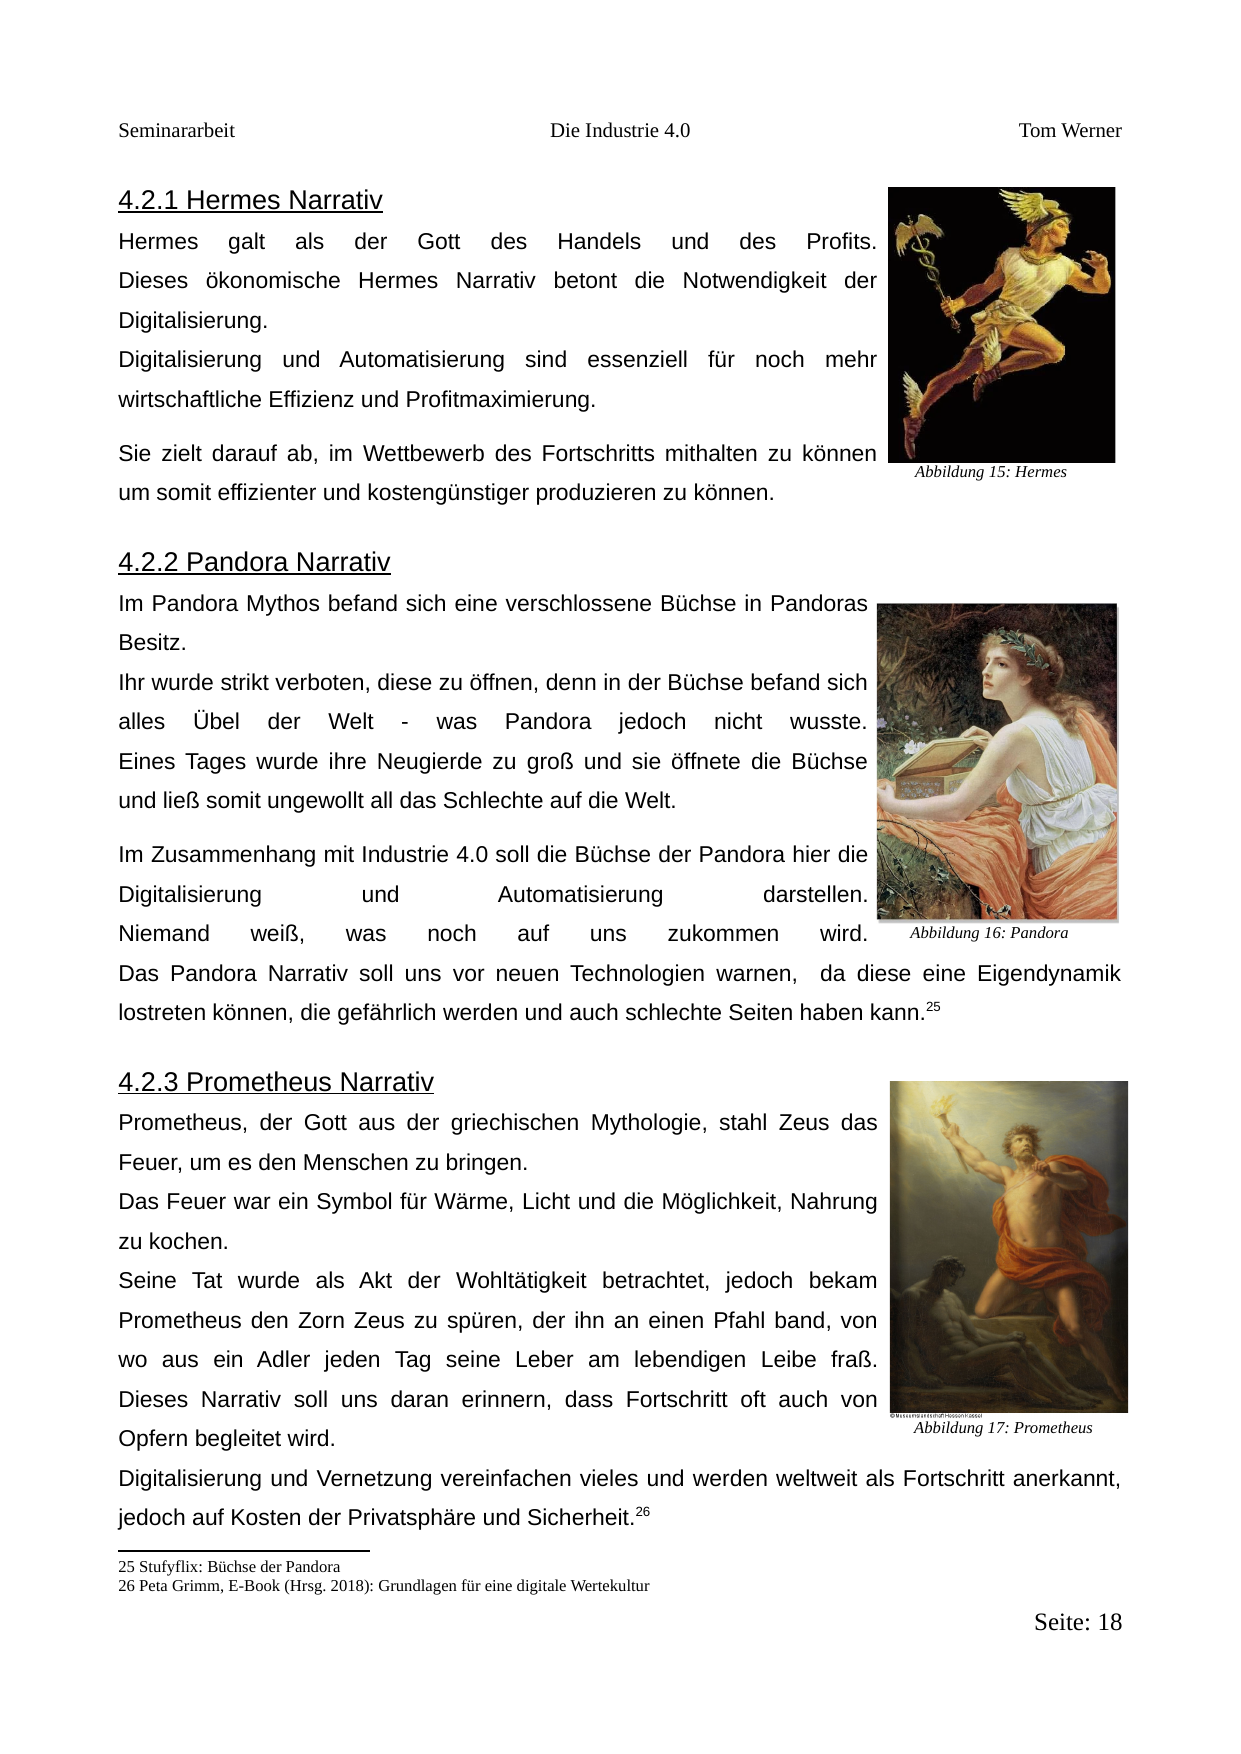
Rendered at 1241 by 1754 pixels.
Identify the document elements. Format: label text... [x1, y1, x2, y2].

text Im Pandora Mythos befand sich eine verschlossene Büchse in Pandoras Besitz. Ihr wurde strikt verboten, diese zu öffnen, denn in der Büchse befand sich alles Übel der Welt - was Pandora jedoch nicht wusste. Eines Tages wurde ihre Neugierde zu groß und sie öffnete die Büchse und ließ somit ungewollt all das Schlechte auf die Welt. [118, 590, 1122, 813]
picture [876, 603, 1120, 924]
text Abbildung 15: Hermes [878, 188, 1105, 481]
subtitle 4.2.2 Pandora Narrativ [118, 546, 1122, 577]
text Abbildung 17: Prometheus [879, 1081, 1130, 1437]
picture [888, 187, 1116, 463]
text Sie zielt darauf ab, im Wettbewerb des Fortschritts mithalten zu können um somit effizienter und kostengünstiger produzieren zu können. [118, 440, 1122, 506]
subtitle 4.2.1 Hermes Narrativ [118, 175, 1122, 215]
picture [889, 1081, 1129, 1419]
text Stufyflix: Büchse der Pandora [118, 1557, 1122, 1576]
text Abbildung 16: Pandora [869, 603, 1111, 942]
subtitle 4.2.3 Prometheus Narrativ [118, 1066, 1130, 1097]
text Hermes galt als der Gott des Handels und des Profits. Dieses ökonomische Hermes Narrativ betont die Notwendigkeit der Digitalisierung. Digitalisierung und Automatisierung sind essenziell für noch mehr wirtschaftliche Effizienz und Profitmaximierung. [118, 228, 878, 412]
text Peta Grimm, E-Book (Hrsg. 2018): Grundlagen für eine digitale Wertekultur [118, 1576, 1122, 1595]
text Prometheus, der Gott aus der griechischen Mythologie, stahl Zeus das Feuer, um es den Menschen zu bringen. Das Feuer war ein Symbol für Wärme, Licht und die Möglichkeit, Nahrung zu kochen. Seine Tat wurde als Akt der Wohltätigkeit betrachtet, jedoch bekam Prometheus den Zorn Zeus zu spüren, der ihn an einen Pfahl band, von wo aus ein Adler jeden Tag seine Leber am lebendigen Leibe fraß. Dieses Narrativ soll uns daran erinnern, dass Fortschritt oft auch von Opfern begleitet wird. Digitalisierung und Vernetzung vereinfachen vieles und werden weltweit als Fortschritt anerkannt, jedoch auf Kosten der Privatsphäre und Sicherheit. [118, 1109, 1122, 1531]
text Im Zusammenhang mit Industrie 4.0 soll die Büchse der Pandora hier die Digitalisierung und Automatisierung darstellen. Niemand weiß, was noch auf uns zukommen wird. Das Pandora Narrativ soll uns vor neuen Technologien warnen, da diese eine Eigendynamik lostreten können, die gefährlich werden und auch schlechte Seiten haben kann. [118, 841, 1122, 1025]
